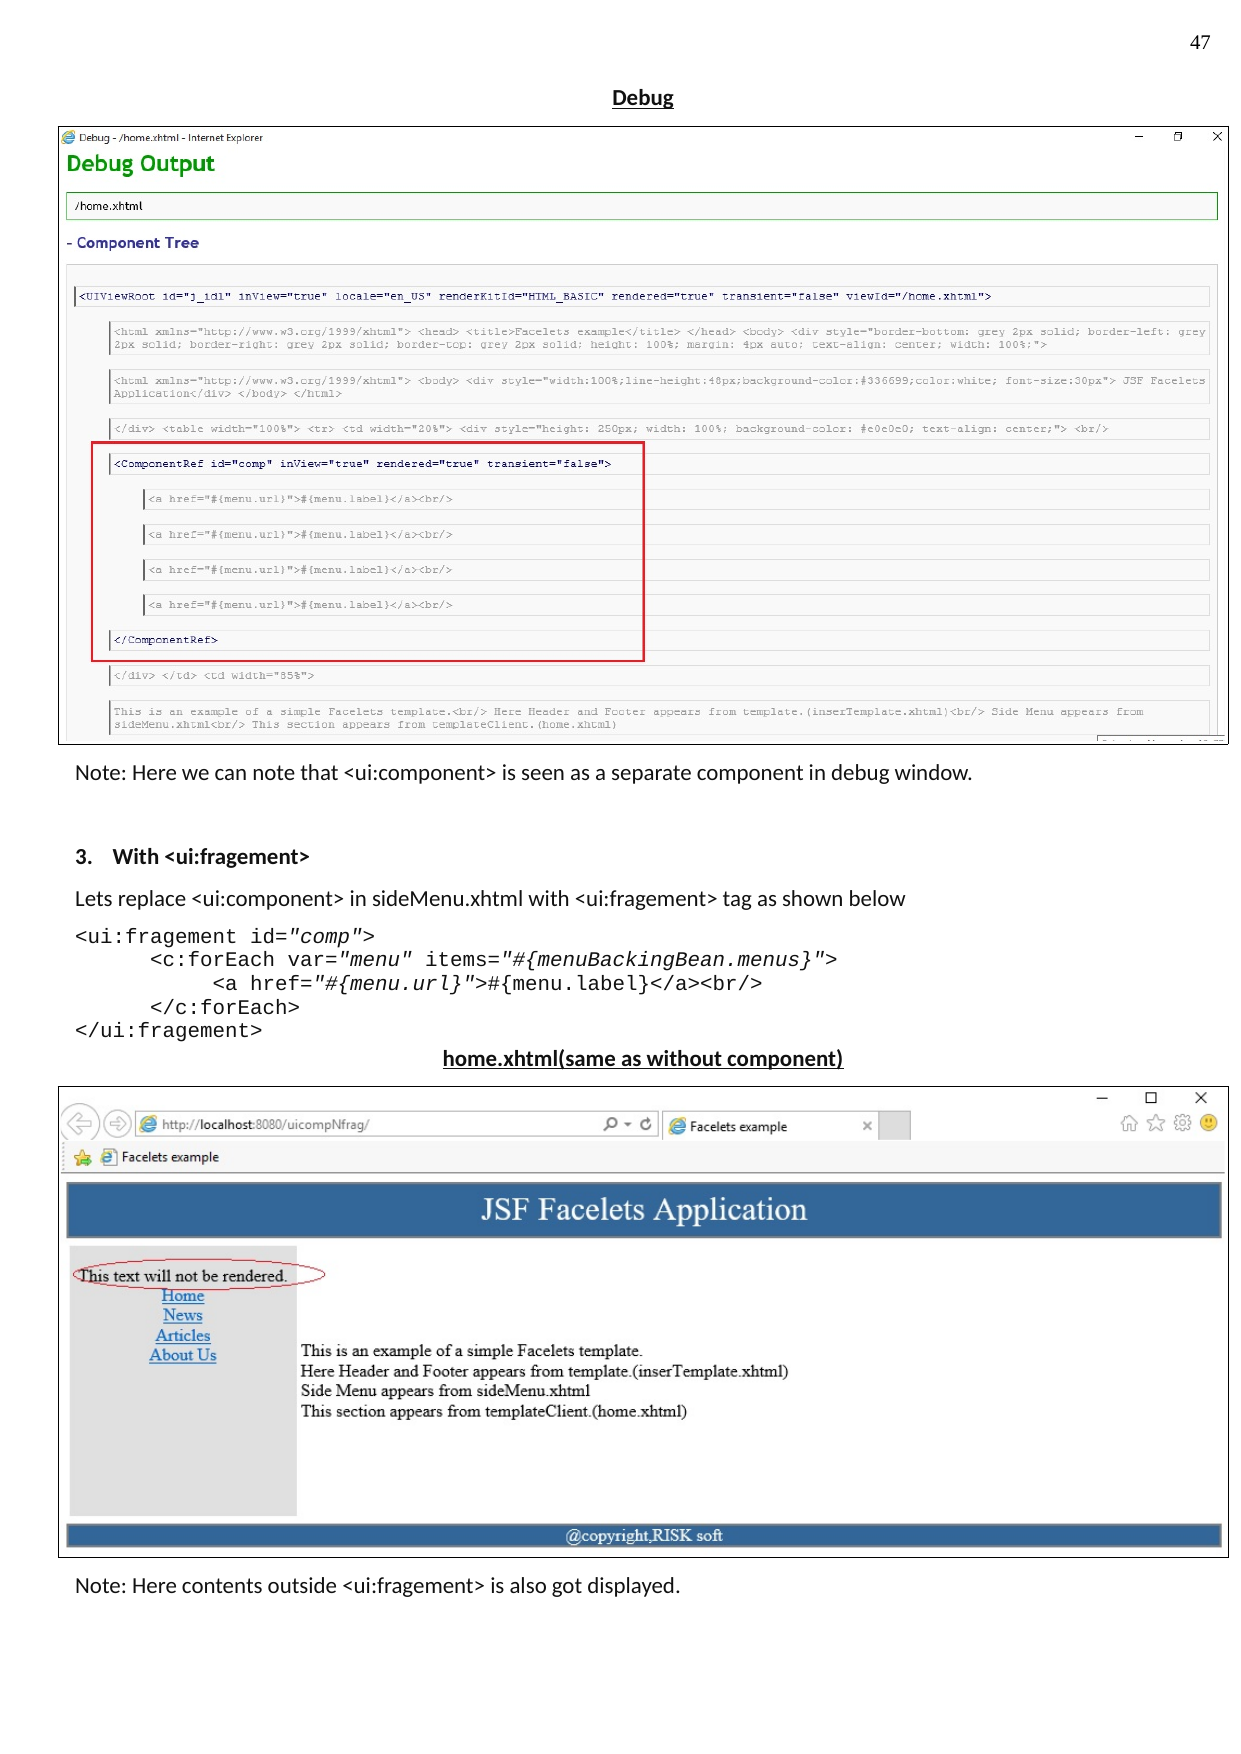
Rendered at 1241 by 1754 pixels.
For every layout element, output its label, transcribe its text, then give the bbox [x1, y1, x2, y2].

text <ui:fragement id="comp"> [75, 926, 1211, 949]
text </c:forEach> [75, 997, 1211, 1020]
text Lets replace <ui:component> in sideMenu.xhtml with <ui:fragement> tag as shown below [75, 884, 1211, 912]
text [59, 1087, 1228, 1557]
text Note: Here we can note that <ui:component> is seen as a separate component in debug window. [75, 745, 1211, 786]
picture [60, 1088, 1225, 1555]
picture [60, 128, 1225, 741]
text home.xhtml(same as without component) [75, 1044, 1211, 1072]
text [59, 127, 1228, 744]
text </ui:fragement> [75, 1020, 1211, 1044]
text Debug [75, 83, 1211, 112]
text <a href="#{menu.url}">#{menu.label}</a><br/> [75, 973, 1211, 997]
text Note: Here contents outside <ui:fragement> is also got displayed. [75, 1558, 1211, 1599]
text 3. With <ui:fragement> [75, 842, 1211, 870]
text <c:forEach var="menu" items="#{menuBackingBean.menus}"> [75, 949, 1211, 973]
